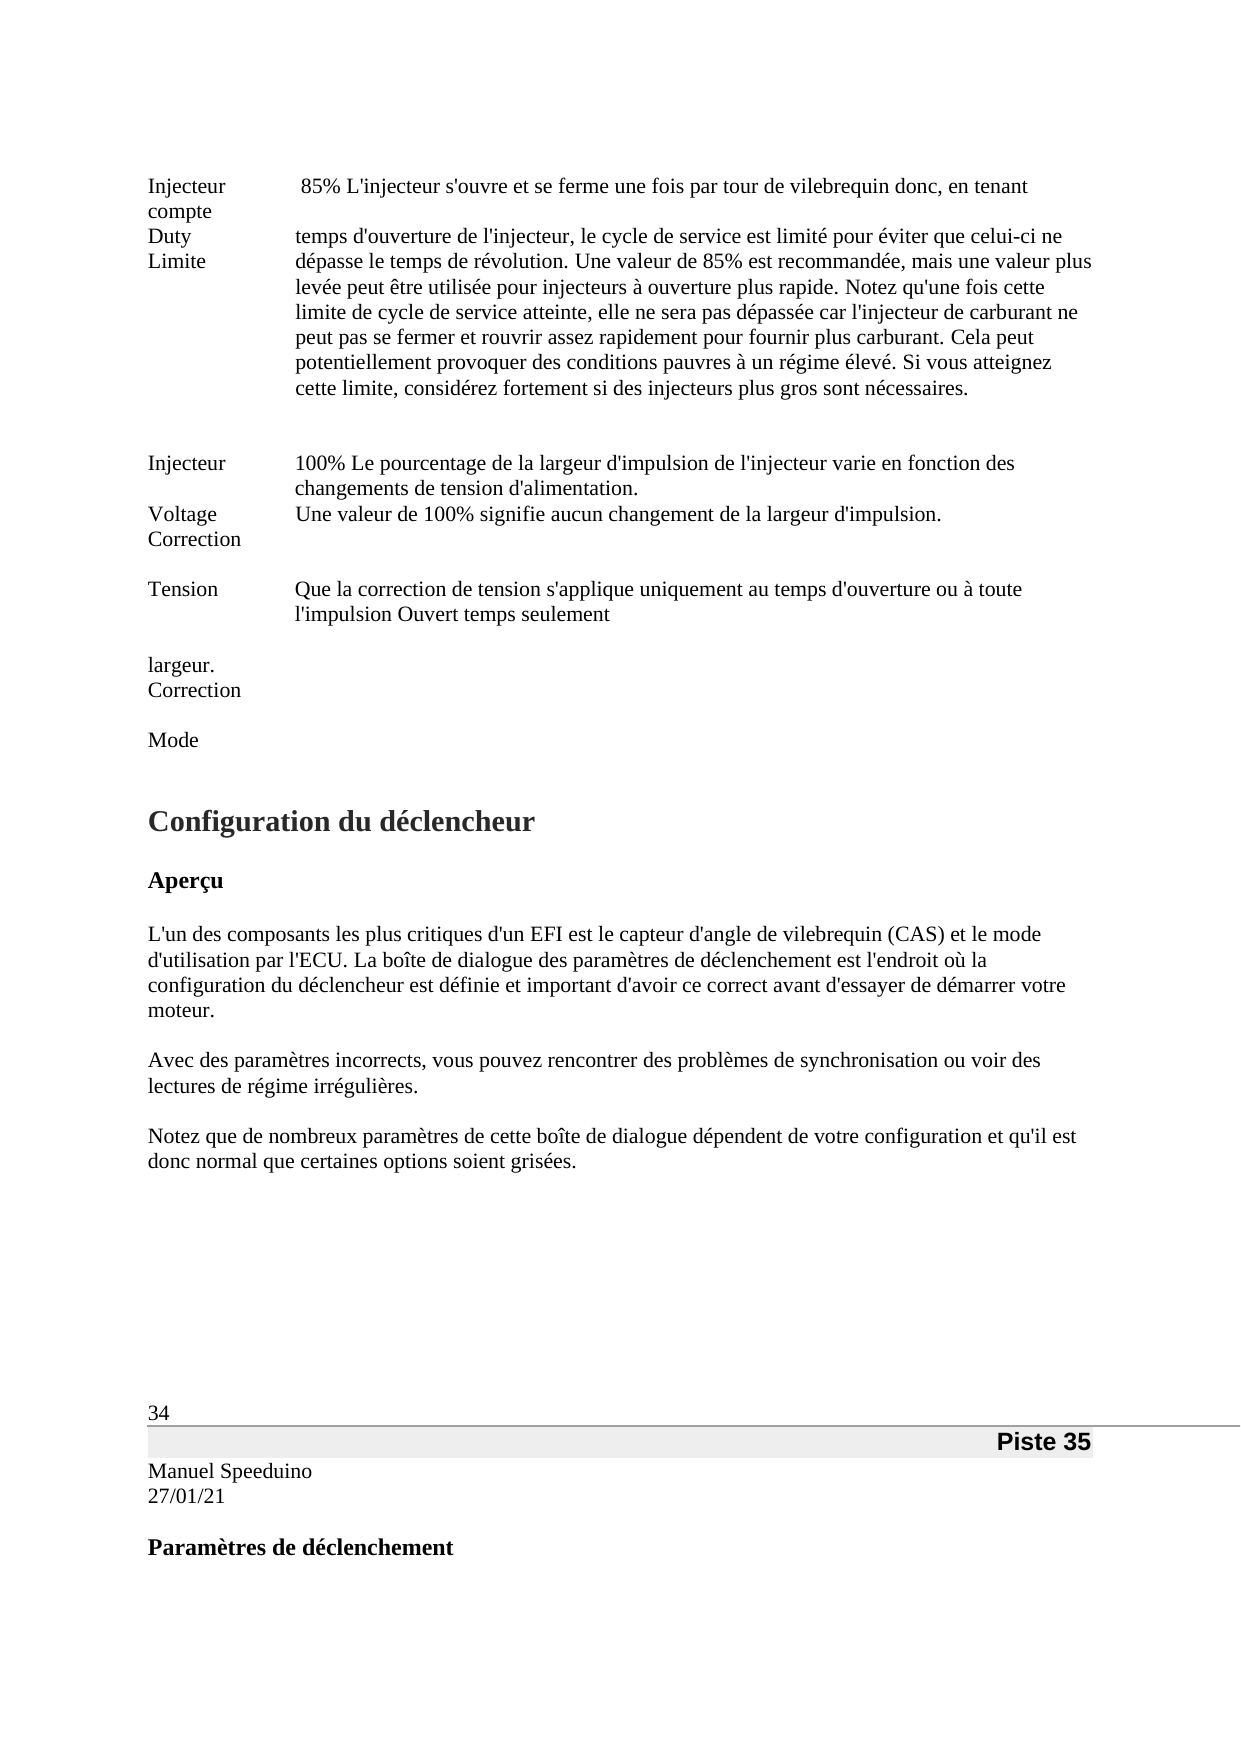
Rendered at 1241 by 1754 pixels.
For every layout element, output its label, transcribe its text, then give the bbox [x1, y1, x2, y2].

text Configuration du déclencheur [148, 803, 1093, 838]
text 27/01/21 [148, 1483, 1093, 1508]
text Correction [148, 526, 1093, 551]
text Injecteur 100% Le pourcentage de la largeur d'impulsion de l'injecteur varie en fonction des changements de tension d'alimentation. [148, 450, 1093, 501]
text Notez que de nombreux paramètres de cette boîte de dialogue dépendent de votre configuration et qu'il est donc normal que certaines options soient grisées. [148, 1123, 1093, 1173]
text Avec des paramètres incorrects, vous pouvez rencontrer des problèmes de synchronisation ou voir des lectures de régime irrégulières. [148, 1047, 1093, 1098]
text levée peut être utilisée pour injecteurs à ouverture plus rapide. Notez qu'une fois cette limite de cycle de service atteinte, elle ne sera pas dépassée car l'injecteur de carburant ne peut pas se fermer et rouvrir assez rapidement pour fournir plus carburant. Cela peut potentiellement provoquer des conditions pauvres à un régime élevé. Si vous atteignez cette limite, considérez fortement si des injecteurs plus gros sont nécessaires. [295, 274, 1093, 400]
text Paramètres de déclenchement [148, 1533, 1093, 1561]
text Aperçu [148, 866, 1093, 893]
text Manuel Speeduino [148, 1458, 1093, 1483]
text Correction [148, 677, 1093, 702]
text L'un des composants les plus critiques d'un EFI est le capteur d'angle de vilebrequin (CAS) et le mode d'utilisation par l'ECU. La boîte de dialogue des paramètres de déclenchement est l'endroit où la configuration du déclencheur est définie et important d'avoir ce correct avant d'essayer de démarrer votre moteur. [148, 921, 1093, 1022]
text Voltage Une valeur de 100% signifie aucun changement de la largeur d'impulsion. [148, 501, 1093, 526]
text Duty temps d'ouverture de l'injecteur, le cycle de service est limité pour éviter que celui-ci ne Limite dépasse le temps de révolution. Une valeur de 85% est recommandée, mais une valeur plus [148, 223, 1093, 274]
text Mode [148, 727, 1093, 753]
text largeur. [148, 652, 1093, 677]
table_header Piste 35 [148, 1427, 1093, 1458]
text 34 [148, 1400, 1093, 1425]
text Injecteur 85% L'injecteur s'ouvre et se ferme une fois par tour de vilebrequin donc, en tenant compte [148, 173, 1093, 223]
text Tension Que la correction de tension s'applique uniquement au temps d'ouverture ou à toute l'impulsion Ouvert temps seulement [148, 576, 1093, 627]
